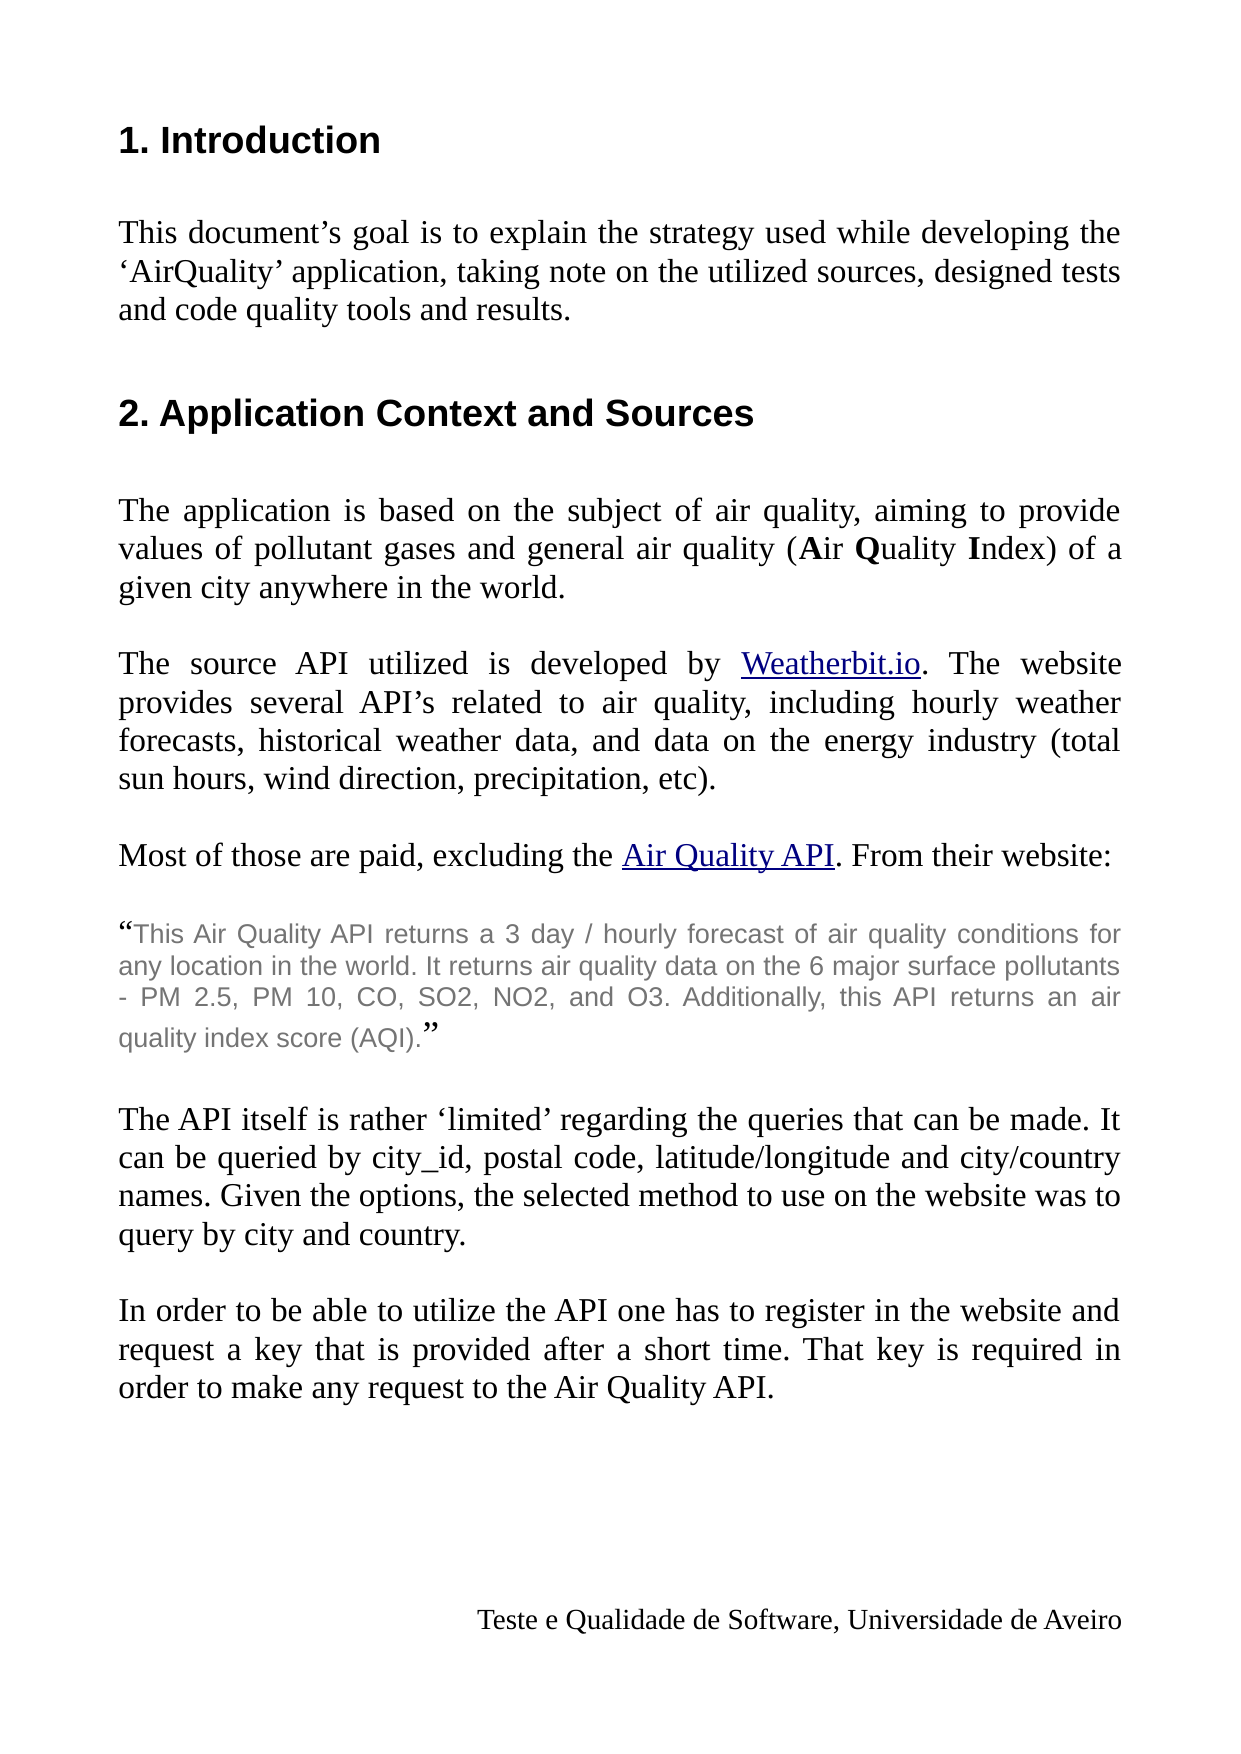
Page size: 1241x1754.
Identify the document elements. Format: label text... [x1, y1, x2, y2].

text In order to be able to utilize the API one has to register in the website and request a key that is provided after a short time. That key is required in order to make any request to the Air Quality API. [118, 1291, 1122, 1406]
subtitle 2. Application Context and Sources [118, 391, 1122, 434]
text “This Air Quality API returns a 3 day / hourly forecast of air quality conditions for any location in the world. It returns air quality data on the 6 major surface pollutants - PM 2.5, PM 10, CO, SO2, NO2, and O3. Additionally, this API returns an air quality index score (AQI).” [118, 912, 1122, 1056]
subtitle 1. Introduction [118, 118, 1122, 162]
text Most of those are paid, excluding the Air Quality API. From their website: [118, 835, 1122, 873]
text This document’s goal is to explain the strategy used while developing the ‘AirQuality’ application, taking note on the utilized sources, designed tests and code quality tools and results. [118, 213, 1122, 328]
text The API itself is rather ‘limited’ regarding the queries that can be made. It can be queried by city_id, postal code, latitude/longitude and city/country names. Given the options, the selected method to use on the website was to query by city and country. [118, 1099, 1122, 1252]
text The source API utilized is developed by Weatherbit.io. The website provides several API’s related to air quality, including hourly weather forecasts, historical weather data, and data on the energy industry (total sun hours, wind direction, precipitation, etc). [118, 643, 1122, 797]
text The application is based on the subject of air quality, aiming to provide values of pollutant gases and general air quality (Air Quality Index) of a given city anywhere in the world. [118, 490, 1122, 605]
